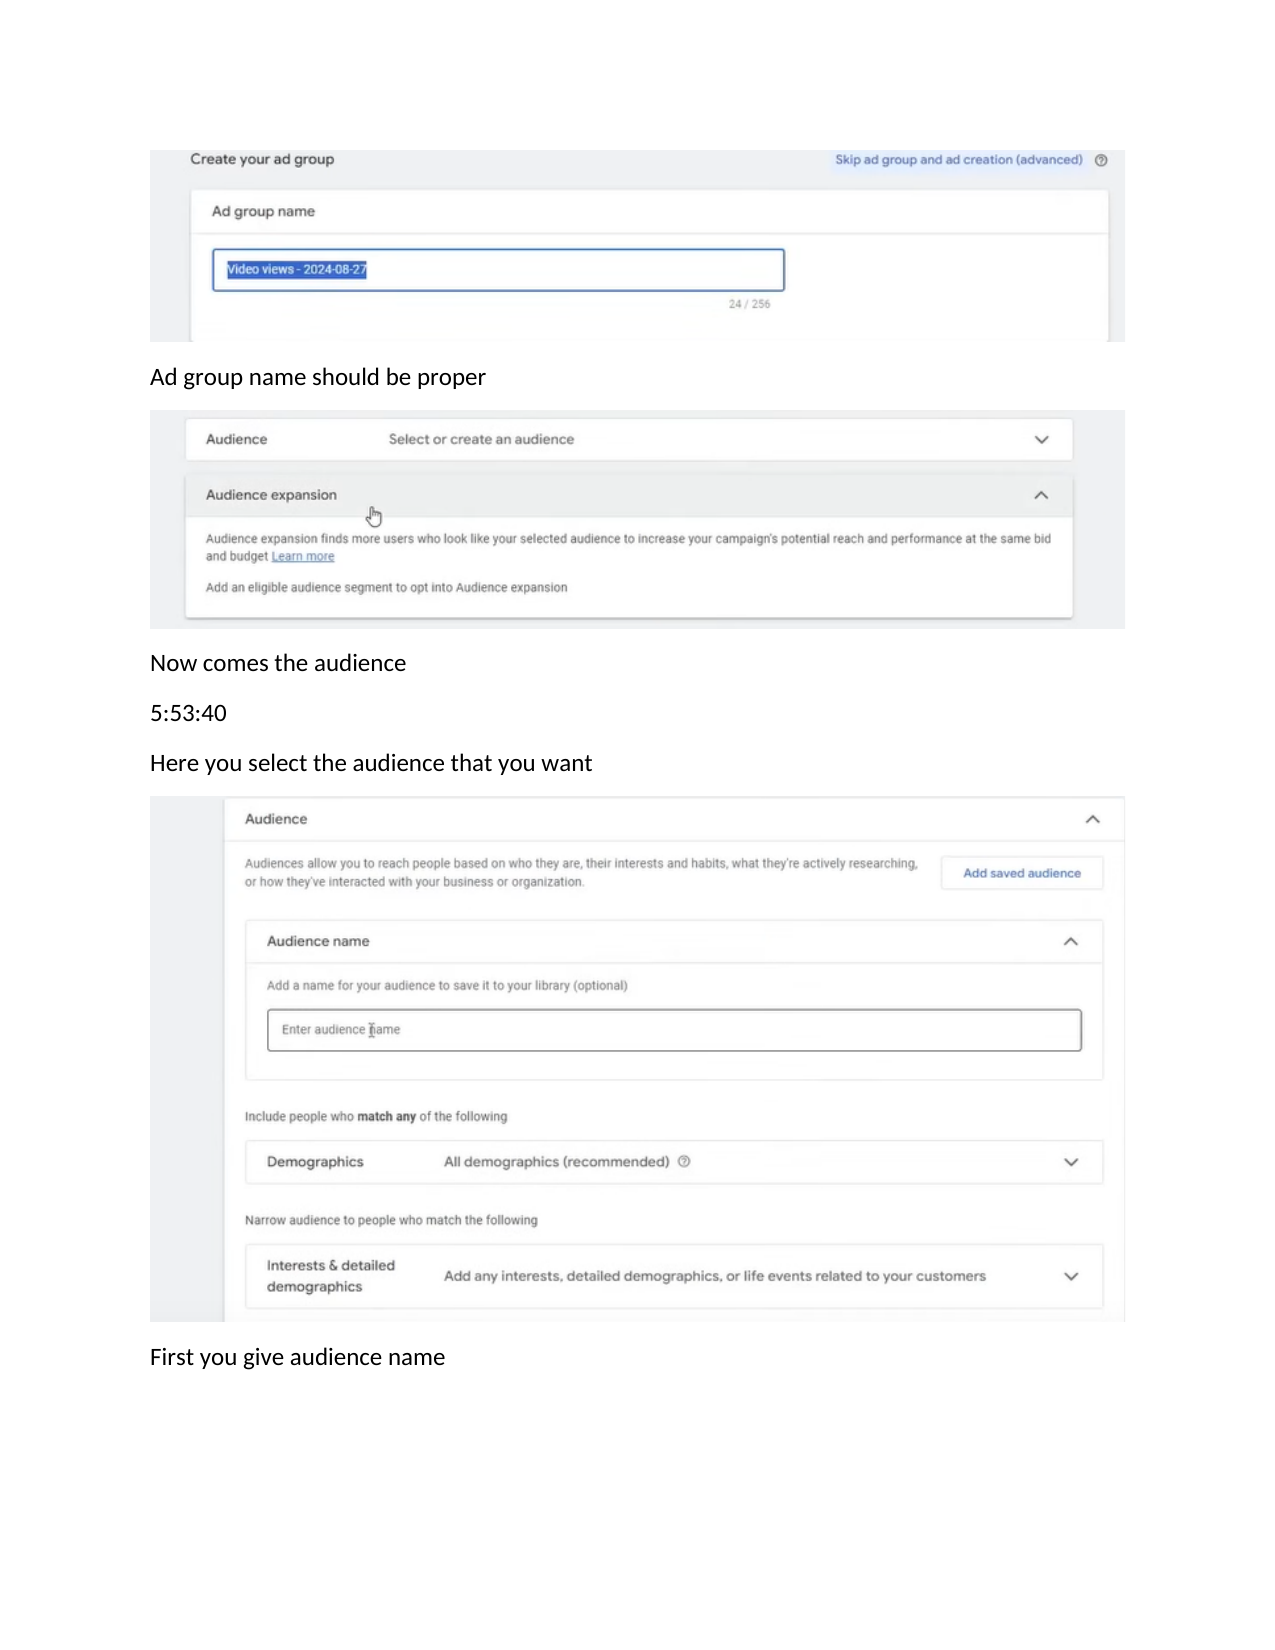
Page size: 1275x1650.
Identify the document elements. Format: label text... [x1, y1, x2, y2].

picture [150, 150, 1125, 342]
text Now comes the audience [150, 647, 1125, 678]
text First you give audience name [150, 1341, 1125, 1371]
text 5:53:40 [150, 697, 1125, 728]
text Here you select the audience that you want [150, 747, 1125, 777]
picture [150, 796, 1125, 1322]
picture [150, 410, 1125, 629]
text Ad group name should be proper [150, 361, 1125, 391]
